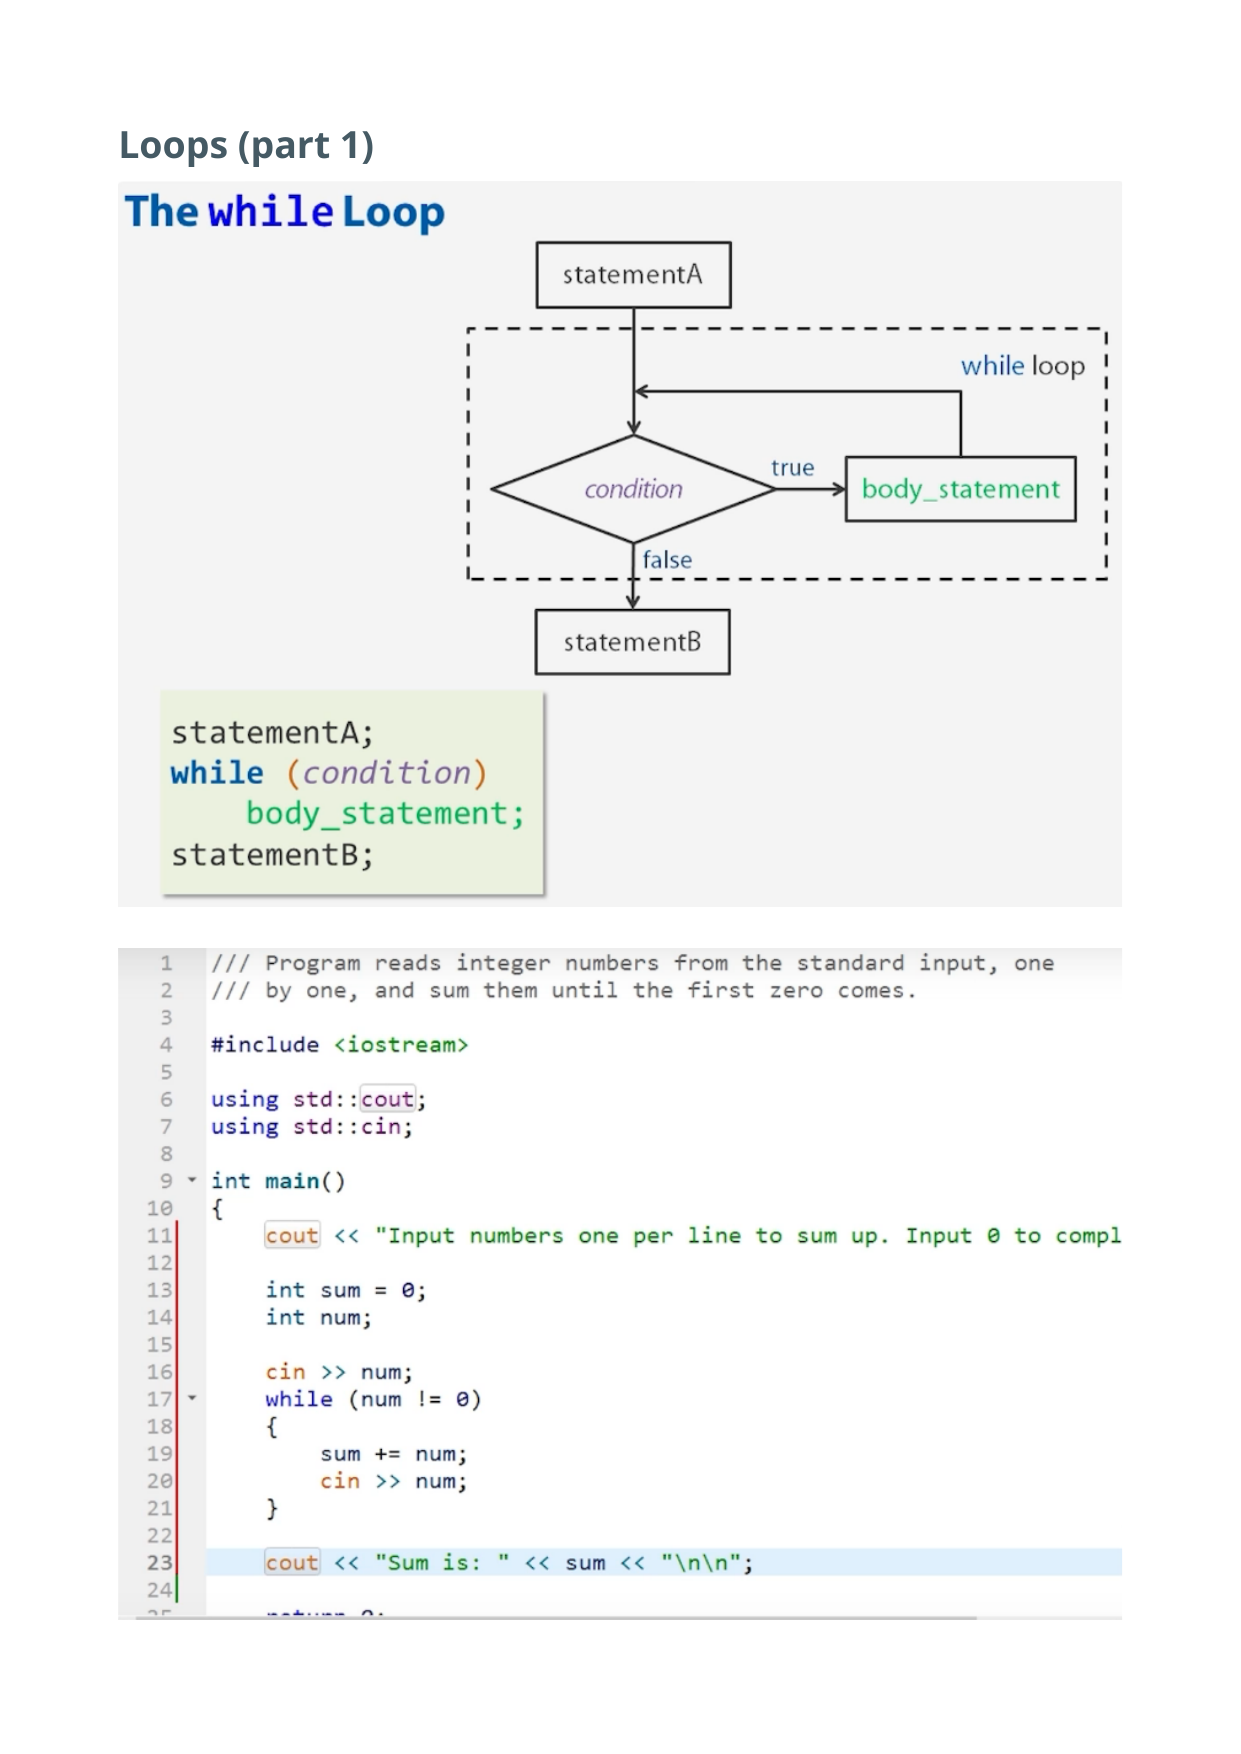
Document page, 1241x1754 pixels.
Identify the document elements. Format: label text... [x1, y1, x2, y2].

picture [118, 181, 1123, 907]
picture [118, 948, 1123, 1620]
subtitle Loops (part 1) [118, 118, 1122, 169]
